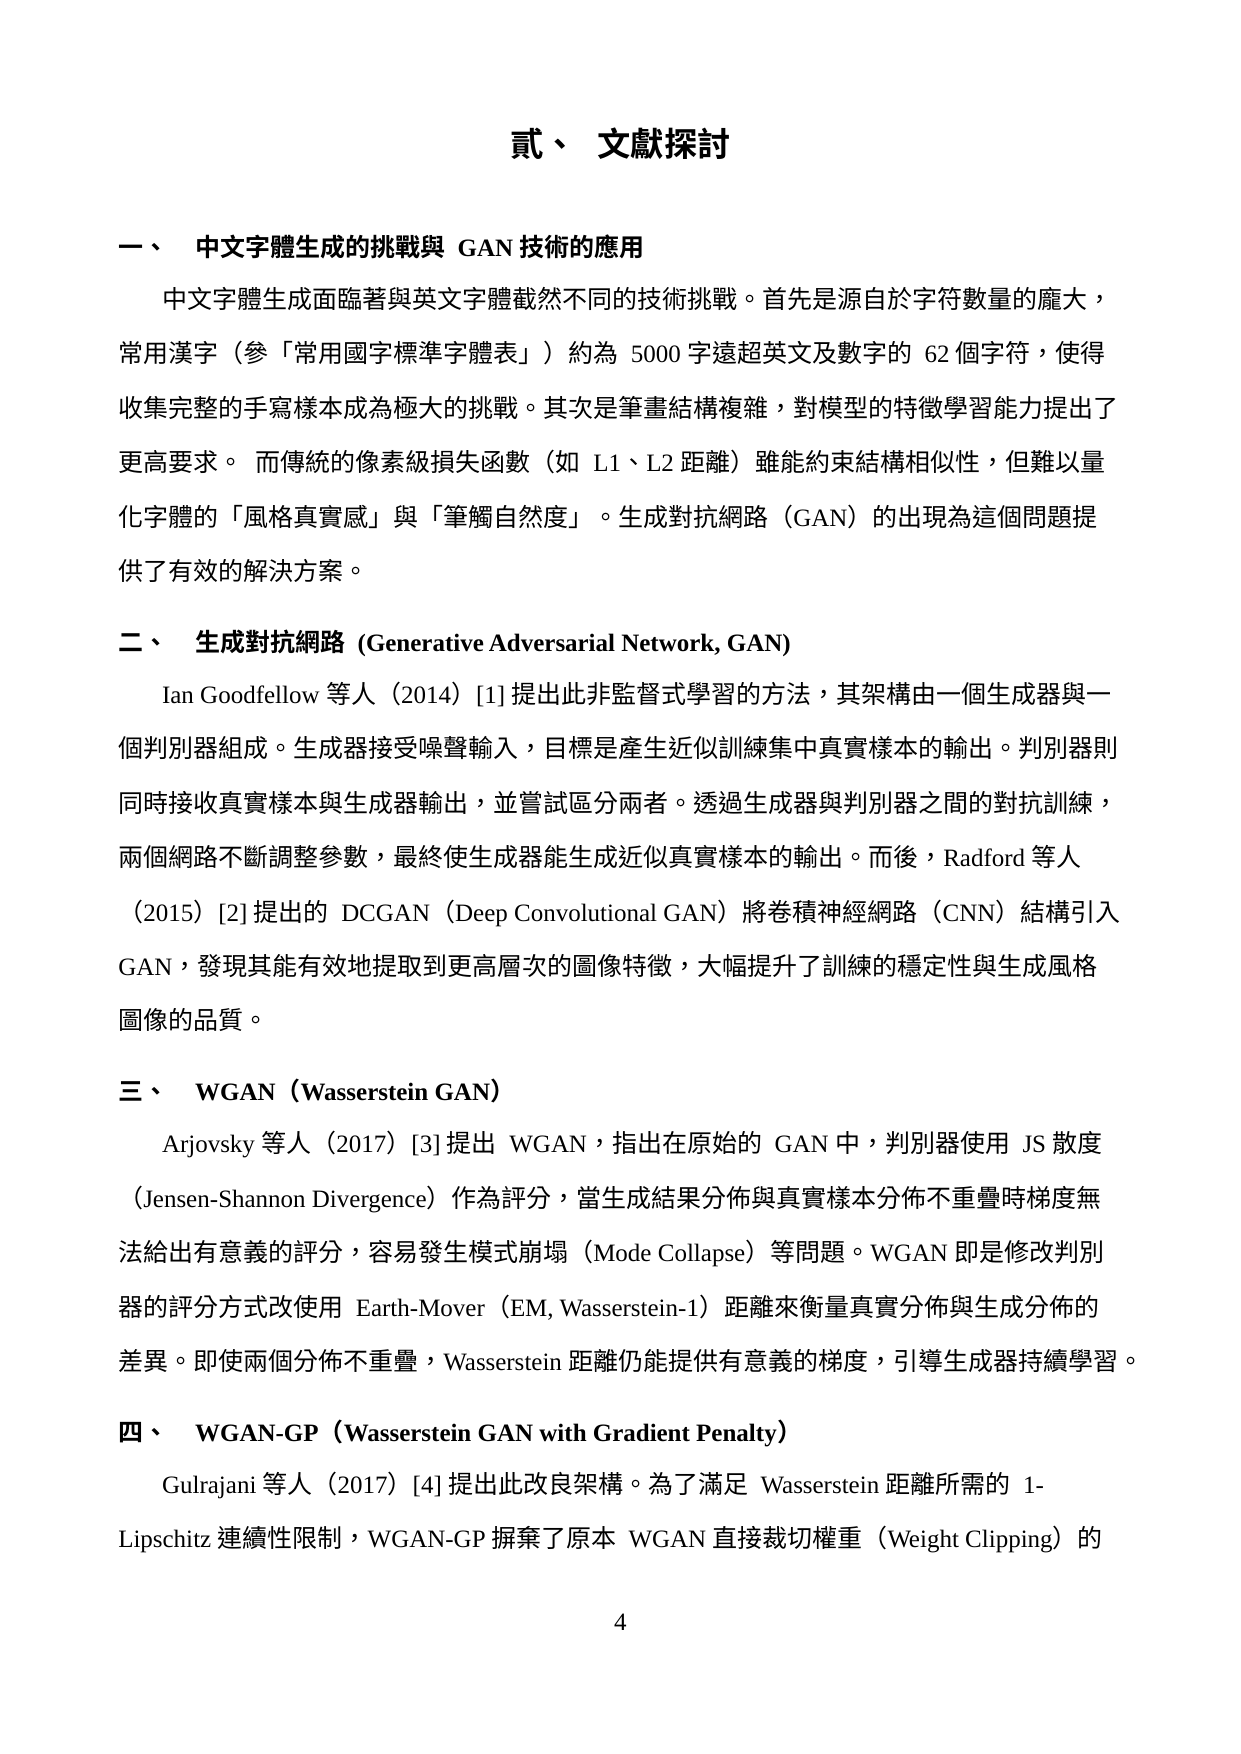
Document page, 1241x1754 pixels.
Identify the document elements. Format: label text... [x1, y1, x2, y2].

subtitle WGAN-GP（Wasserstein GAN with Gradient Penalty） [118, 1412, 1122, 1448]
text Arjovsky 等人（2017）[3] 提出 WGAN，指出在原始的 GAN 中，判別器使用 JS 散度（Jensen-Shannon Divergence）作為評分，當生成結果分佈與真實樣本分佈不重疊時梯度無法給出有意義的評分，容易發生模式崩塌（Mode Collapse）等問題。WGAN 即是修改判別器的評分方式改使用 Earth-Mover（EM, Wasserstein-1）距離來衡量真實分佈與生成分佈的差異。即使兩個分佈不重疊，Wasserstein 距離仍能提供有意義的梯度，引導生成器持續學習。 [118, 1124, 1122, 1378]
subtitle 文獻探討 [118, 118, 1122, 166]
subtitle 中文字體生成的挑戰與 GAN 技術的應用 [118, 227, 1122, 263]
subtitle WGAN（Wasserstein GAN） [118, 1071, 1122, 1108]
subtitle 生成對抗網路 (Generative Adversarial Network, GAN) [118, 622, 1122, 658]
text Ian Goodfellow 等人（2014）[1] 提出此非監督式學習的方法，其架構由一個生成器與一個判別器組成。生成器接受噪聲輸入，目標是產生近似訓練集中真實樣本的輸出。判別器則同時接收真實樣本與生成器輸出，並嘗試區分兩者。透過生成器與判別器之間的對抗訓練，兩個網路不斷調整參數，最終使生成器能生成近似真實樣本的輸出。而後，Radford 等人（2015）[2] 提出的 DCGAN（Deep Convolutional GAN）將卷積神經網路（CNN）結構引入 GAN，發現其能有效地提取到更高層次的圖像特徵，大幅提升了訓練的穩定性與生成風格圖像的品質。 [118, 674, 1122, 1037]
text Gulrajani 等人（2017）[4] 提出此改良架構。為了滿足 Wasserstein 距離所需的 1-Lipschitz 連續性限制，WGAN-GP 摒棄了原本 WGAN 直接裁切權重（Weight Clipping）的 [118, 1464, 1122, 1555]
text 中文字體生成面臨著與英文字體截然不同的技術挑戰。首先是源自於字符數量的龐大，常用漢字（參「常用國字標準字體表」）約為 5000 字遠超英文及數字的 62 個字符，使得收集完整的手寫樣本成為極大的挑戰。其次是筆畫結構複雜，對模型的特徵學習能力提出了更高要求。 而傳統的像素級損失函數（如 L1、L2 距離）雖能約束結構相似性，但難以量化字體的「風格真實感」與「筆觸自然度」。生成對抗網路（GAN）的出現為這個問題提供了有效的解決方案。 [118, 279, 1122, 588]
